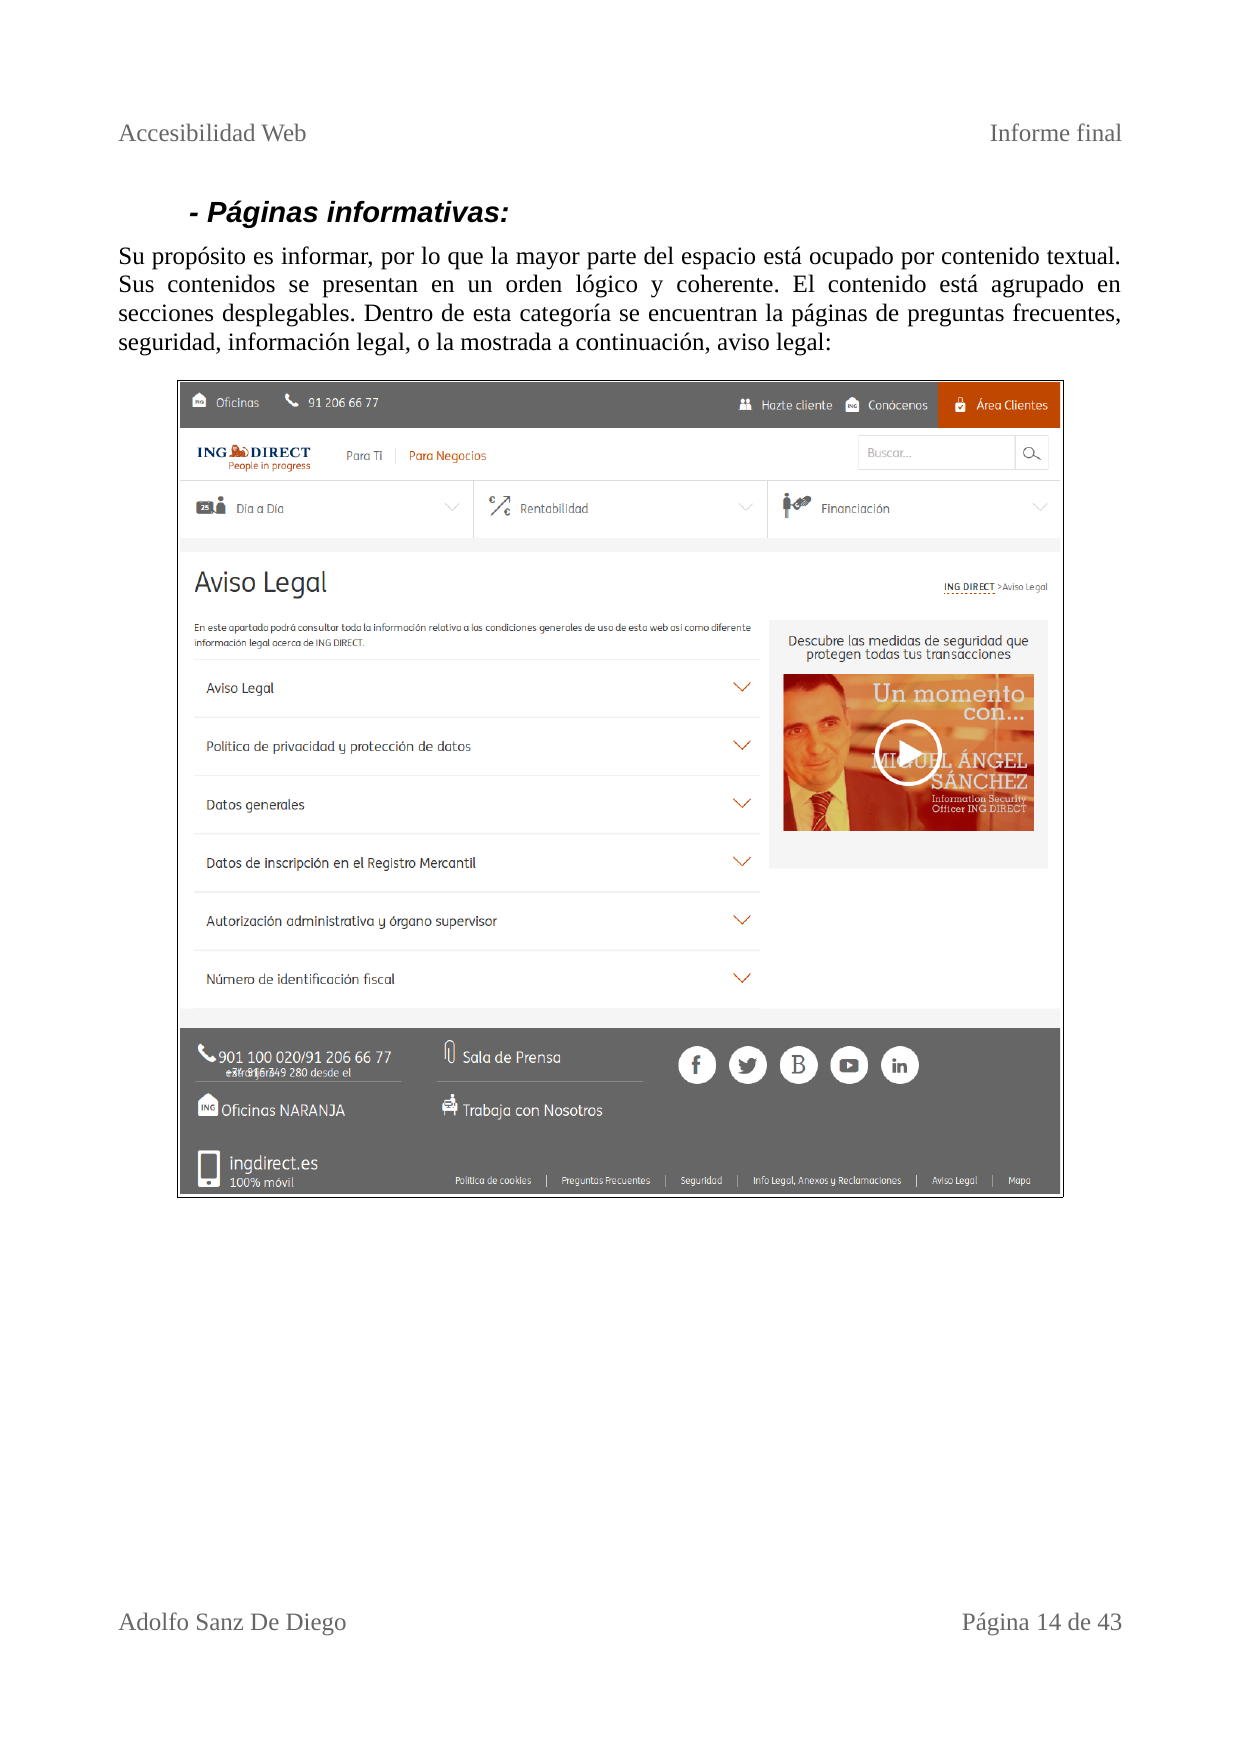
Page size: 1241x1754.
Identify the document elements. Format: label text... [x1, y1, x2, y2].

text Su propósito es informar, por lo que la mayor parte del espacio está ocupado por contenido textual. Sus contenidos se presentan en un orden lógico y coherente. El contenido está agrupado en secciones desplegables. Dentro de esta categoría se encuentran la páginas de preguntas frecuentes, seguridad, información legal, o la mostrada a continuación, aviso legal: [118, 241, 1122, 356]
picture [180, 382, 1060, 1194]
subtitle Páginas informativas: [189, 196, 1122, 229]
